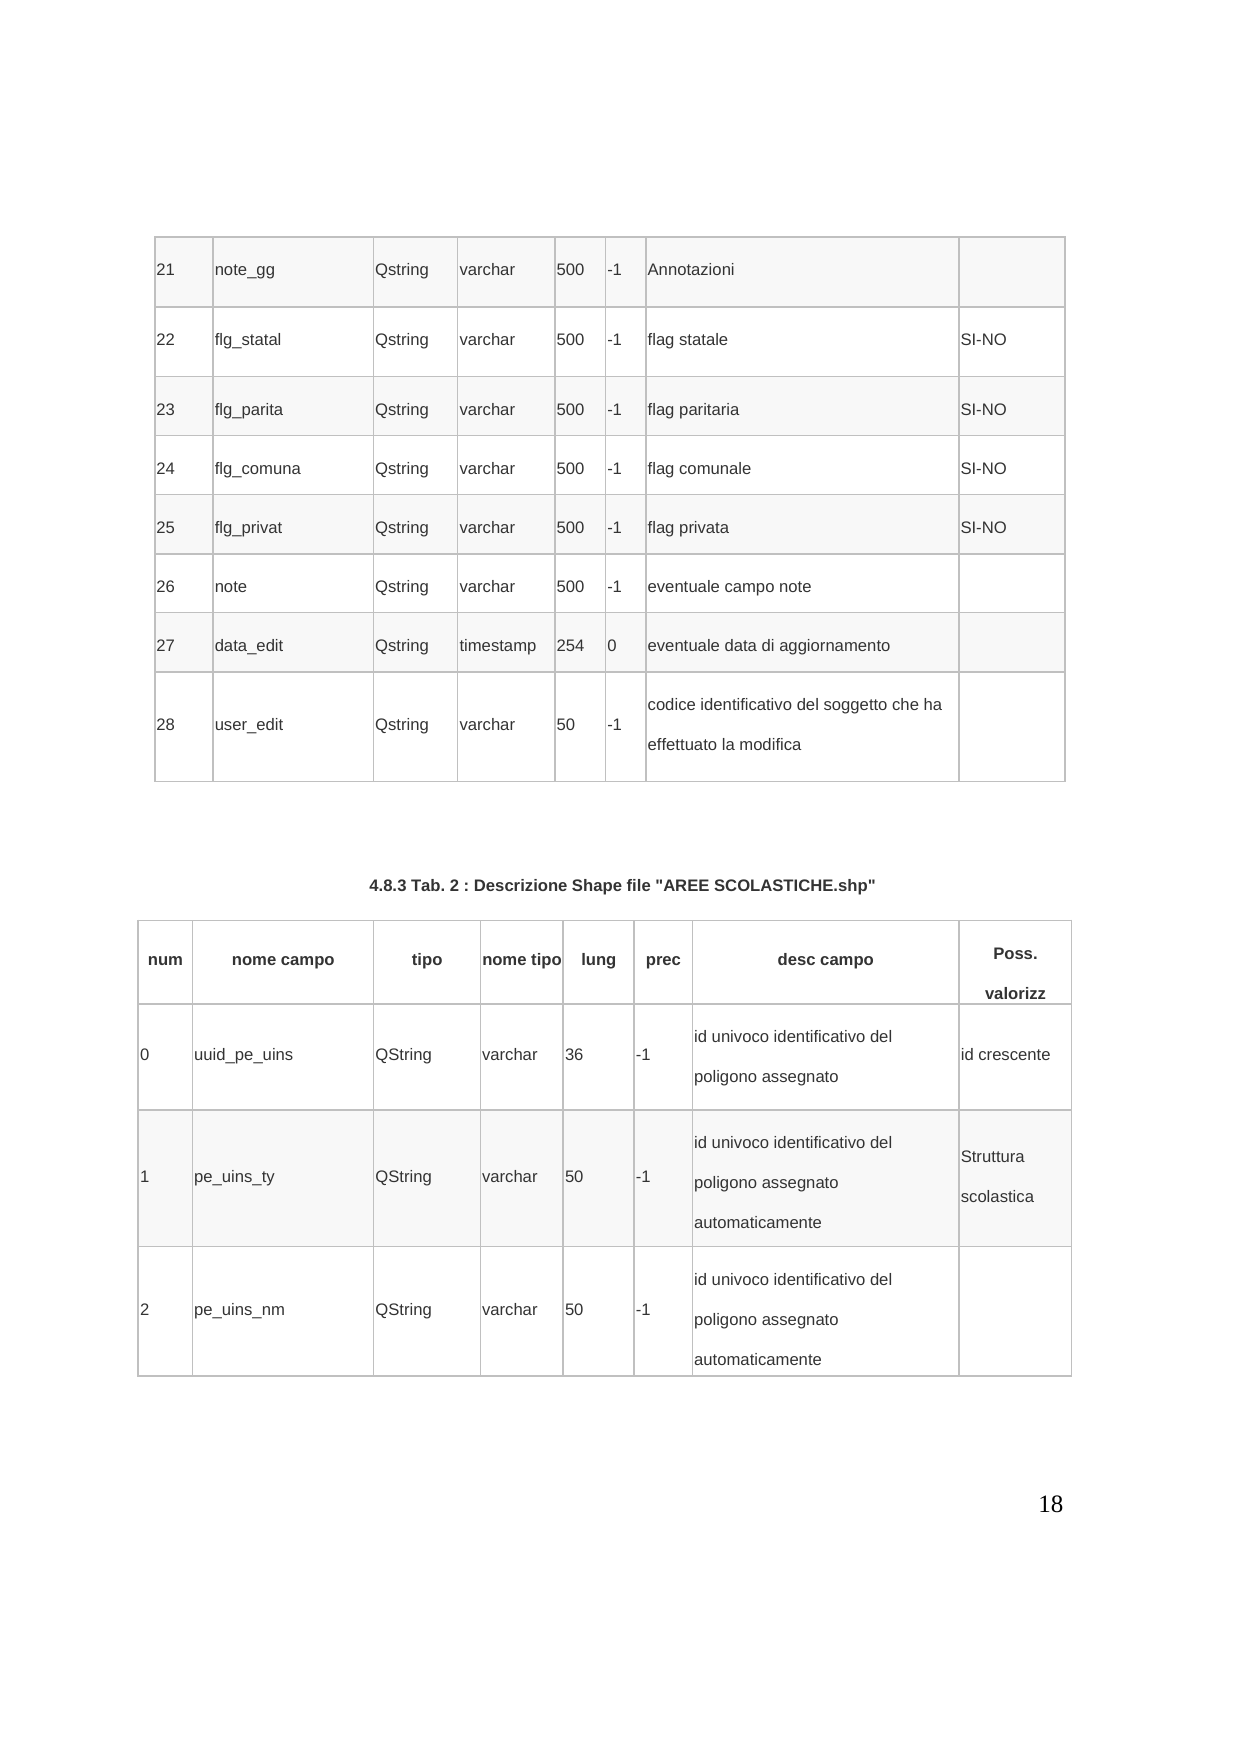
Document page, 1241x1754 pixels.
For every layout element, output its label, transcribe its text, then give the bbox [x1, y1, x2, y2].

table_cell varchar [458, 308, 554, 376]
subtitle Tab. 2 : Descrizione Shape file "AREE SCOLASTICHE.shp" [177, 875, 1063, 894]
table_cell pe_uins_nm [193, 1247, 373, 1375]
table_cell flg_statal [214, 308, 373, 376]
table_cell 21 [156, 238, 212, 306]
table_cell SI-NO [960, 495, 1064, 553]
table_cell pe_uins_ty [193, 1111, 373, 1246]
table_cell flg_comuna [214, 436, 373, 494]
table_cell -1 [606, 308, 645, 376]
table_cell note [214, 555, 373, 612]
table_cell id univoco identificativo del poligono assegnato automaticamente dal DB [693, 1005, 958, 1109]
table_cell 26 [156, 555, 212, 612]
table_cell 50 [564, 1111, 633, 1246]
table_cell varchar [481, 1247, 562, 1375]
table_cell note_gg [214, 238, 373, 306]
table_cell Qstring [374, 673, 457, 781]
table_cell -1 [606, 495, 645, 553]
table_cell SI-NO [960, 436, 1064, 494]
table_header nome campo [193, 921, 373, 1003]
table_cell 500 [556, 555, 605, 612]
table_cell QString [374, 1247, 480, 1375]
table_cell 25 [156, 495, 212, 553]
table_header prec [635, 921, 692, 1003]
table_cell id univoco identificativo del poligono assegnato automaticamente [693, 1247, 958, 1375]
table_cell 500 [556, 495, 605, 553]
table_cell 23 [156, 377, 212, 435]
table_cell -1 [606, 436, 645, 494]
table_cell QString [374, 1111, 480, 1246]
table_cell 22 [156, 308, 212, 376]
table_cell [960, 613, 1064, 671]
table_cell SI-NO [960, 377, 1064, 435]
table_cell varchar [458, 495, 554, 553]
table_cell QString [374, 1005, 480, 1109]
table_cell flag privata [647, 495, 958, 553]
table_cell -1 [606, 555, 645, 612]
table_cell Qstring [374, 436, 457, 494]
table_cell 0 [139, 1005, 192, 1109]
table_cell [960, 673, 1064, 781]
table_cell eventuale data di aggiornamento [647, 613, 958, 671]
table_cell 36 [564, 1005, 633, 1109]
table_cell varchar [481, 1005, 562, 1109]
table_cell user_edit [214, 673, 373, 781]
table_cell Qstring [374, 613, 457, 671]
table_cell 50 [564, 1247, 633, 1375]
table_cell flg_privat [214, 495, 373, 553]
table_cell varchar [458, 673, 554, 781]
table_cell Annotazioni [647, 238, 958, 306]
table_cell eventuale campo note [647, 555, 958, 612]
table_header tipo [374, 921, 480, 1003]
table_cell data_edit [214, 613, 373, 671]
table_header nome tipo [481, 921, 562, 1003]
table_cell SI-NO [960, 308, 1064, 376]
table_cell 27 [156, 613, 212, 671]
table_cell timestamp [458, 613, 554, 671]
table_cell Qstring [374, 238, 457, 306]
table_cell 500 [556, 436, 605, 494]
table_cell uuid_pe_uins [193, 1005, 373, 1109]
table_cell 24 [156, 436, 212, 494]
table_cell -1 [635, 1111, 692, 1246]
table_cell 1 [139, 1111, 192, 1246]
table_cell flag comunale [647, 436, 958, 494]
table_cell varchar [458, 555, 554, 612]
table_cell 500 [556, 238, 605, 306]
table_cell varchar [458, 238, 554, 306]
table_header desc campo [693, 921, 958, 1003]
table_cell 28 [156, 673, 212, 781]
table_header num [139, 921, 192, 1003]
table_cell [960, 1247, 1071, 1375]
table_cell varchar [481, 1111, 562, 1246]
table_cell id univoco identificativo del poligono assegnato automaticamente [693, 1111, 958, 1246]
table_cell Qstring [374, 308, 457, 376]
table_cell Qstring [374, 495, 457, 553]
table_cell -1 [635, 1247, 692, 1375]
table_cell -1 [606, 238, 645, 306]
table_cell [960, 238, 1064, 306]
table_cell 50 [556, 673, 605, 781]
table_cell varchar [458, 377, 554, 435]
table_header Poss. valorizz [960, 921, 1071, 1003]
table_cell 2 [139, 1247, 192, 1375]
table_cell [960, 555, 1064, 612]
table_cell varchar [458, 436, 554, 494]
table_cell 500 [556, 377, 605, 435]
table_cell Qstring [374, 377, 457, 435]
table_cell codice identificativo del soggetto che ha effettuato la modifica [647, 673, 958, 781]
table_cell -1 [606, 673, 645, 781]
table_cell 500 [556, 308, 605, 376]
table_cell Struttura scolastica [960, 1111, 1071, 1246]
table_cell Qstring [374, 555, 457, 612]
table_cell 0 [606, 613, 645, 671]
table_cell -1 [635, 1005, 692, 1109]
table_cell flag paritaria [647, 377, 958, 435]
table_header lung [564, 921, 633, 1003]
table_cell id crescente [960, 1005, 1071, 1109]
table_cell -1 [606, 377, 645, 435]
table_cell flg_parita [214, 377, 373, 435]
table_cell flag statale [647, 308, 958, 376]
table_cell 254 [556, 613, 605, 671]
